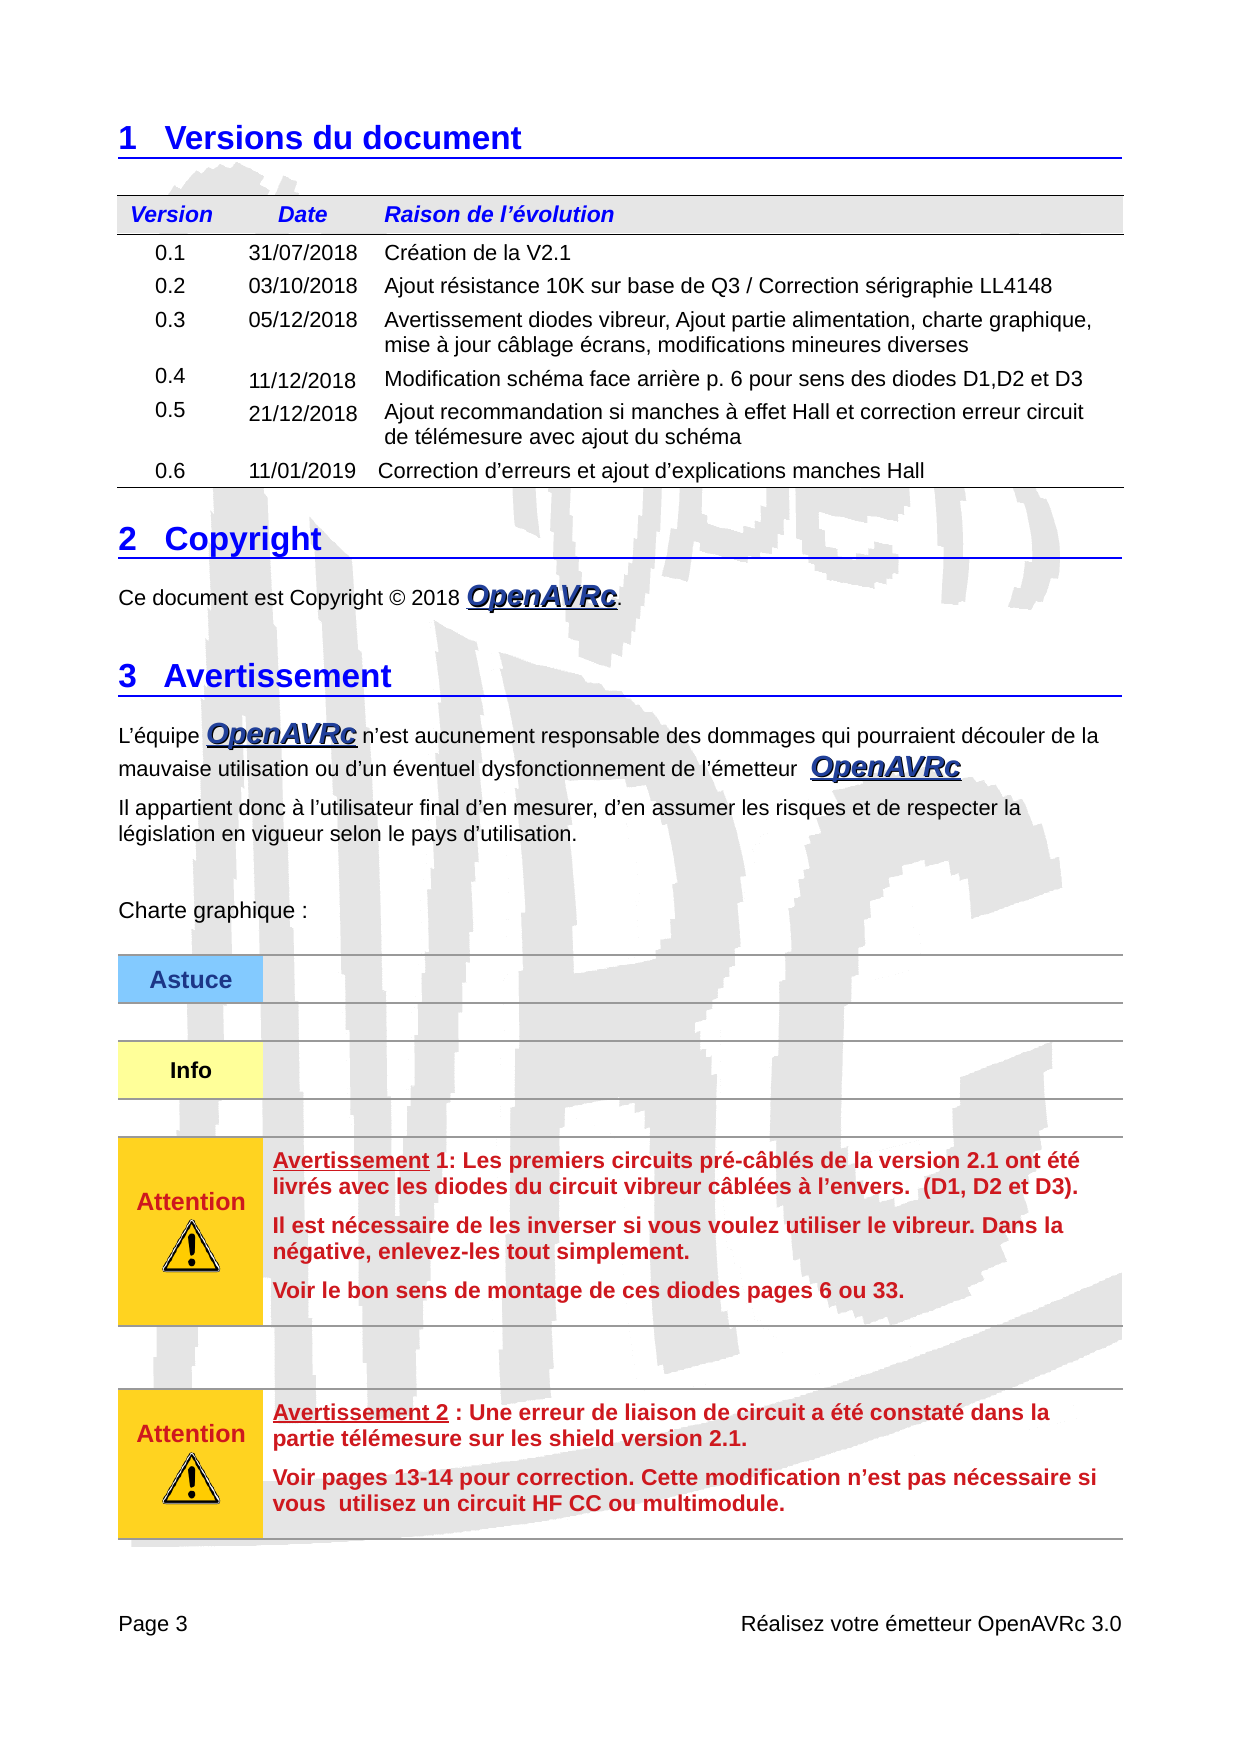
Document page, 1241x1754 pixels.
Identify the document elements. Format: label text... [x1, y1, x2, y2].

text Charte graphique : [118, 897, 1122, 923]
text Ce document est Copyright © 2018 OpenAVRc. [118, 578, 1122, 612]
table_header Avertissement 2 : Une erreur de liaison de circuit a été constaté dans la partie télémesure sur les shield version 2.1. Voir pages 13-14 pour correction. Cette modification n’est pas nécessaire si vous utilisez un circuit HF CC ou multimodule. [264, 1390, 1122, 1538]
table_header Info [118, 1042, 263, 1098]
text Il appartient donc à l’utilisateur final d’en mesurer, d’en assumer les risques et de respecter la législation en vigueur selon le pays d’utilisation. [118, 795, 1122, 846]
table_cell 31/07/2018 03/10/2018 05/12/2018 11/12/2018 21/12/2018 11/01/2019 [236, 235, 372, 487]
table_header Raison de l’évolution [372, 196, 1123, 233]
table_header Date [236, 196, 372, 233]
table_header Astuce [118, 956, 263, 1002]
table_header Avertissement 1: Les premiers circuits pré-câblés de la version 2.1 ont été livrés avec les diodes du circuit vibreur câblées à l’envers. (D1, D2 et D3). Il est nécessaire de les inverser si vous voulez utiliser le vibreur. Dans la négative, enlevez-les tout simplement. Voir le bon sens de montage de ces diodes pages 6 ou 33. [264, 1138, 1122, 1325]
text L’équipe OpenAVRc n’est aucunement responsable des dommages qui pourraient découler de la mauvaise utilisation ou d’un éventuel dysfonctionnement de l’émetteur OpenAVRc [118, 716, 1122, 783]
subtitle 3 Avertissement [118, 656, 1122, 695]
table_header Attention [118, 1138, 263, 1325]
table_header Attention [118, 1390, 263, 1538]
table_header Version [117, 196, 236, 233]
table_header [264, 956, 1122, 1002]
picture [158, 1216, 224, 1276]
subtitle 2 Copyright [118, 519, 1122, 557]
picture [158, 1448, 224, 1508]
table_cell Création de la V2.1 Ajout résistance 10K sur base de Q3 / Correction sérigraphie LL4148 Avertissement diodes vibreur, Ajout partie alimentation, charte graphique, mise à jour câblage écrans, modifications mineures diverses Modification schéma face arrière p. 6 pour sens des diodes D1,D2 et D3 Ajout recommandation si manches à effet Hall et correction erreur circuit de télémesure avec ajout du schéma Correction d’erreurs et ajout d’explications manches Hall [372, 235, 1123, 487]
table_cell 0.1 0.2 0.3 0.4 0.5 0.6 [117, 235, 236, 487]
table_header [264, 1042, 1122, 1098]
subtitle 1 Versions du document [118, 118, 1122, 157]
